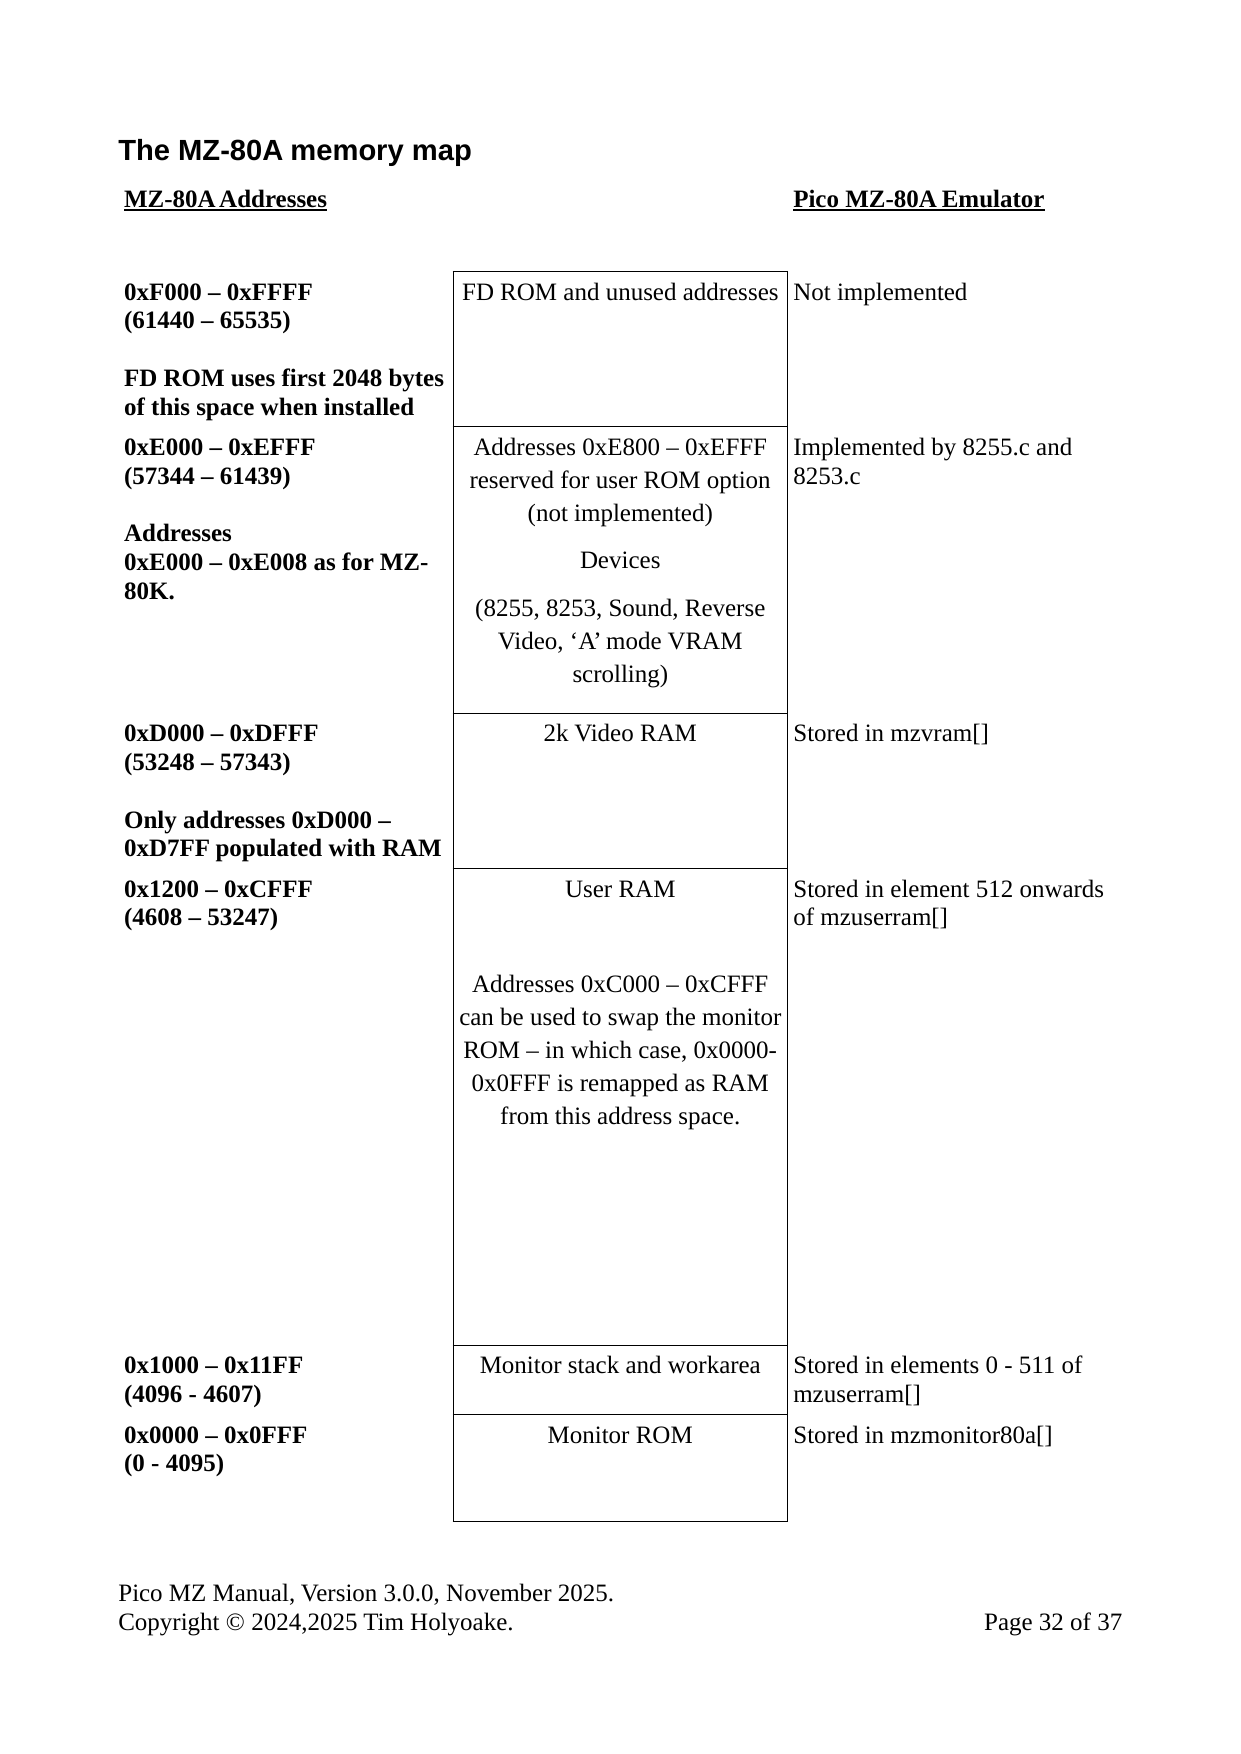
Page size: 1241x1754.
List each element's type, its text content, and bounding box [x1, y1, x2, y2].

table_cell Stored in mzvram[] [788, 713, 1122, 868]
table_cell 0xE000 – 0xEFFF (57344 – 61439) Addresses 0xE000 – 0xE008 as for MZ-80K. [118, 426, 453, 713]
table_cell User RAM Addresses 0xC000 – 0xCFFF can be used to swap the monitor ROM – in which case, 0x0000-0x0FFF is remapped as RAM from this address space. [454, 869, 787, 1345]
table_cell 0x1200 – 0xCFFF (4608 – 53247) [118, 868, 453, 1345]
table_cell 0x0000 – 0x0FFF (0 - 4095) [118, 1414, 453, 1521]
table_cell Addresses 0xE800 – 0xEFFF reserved for user ROM option (not implemented) Devices (8255, 8253, Sound, Reverse Video, ‘A’ mode VRAM scrolling) [454, 427, 787, 713]
table_header MZ-80A Addresses [118, 179, 453, 271]
table_cell Not implemented [788, 271, 1122, 426]
table_cell FD ROM and unused addresses [454, 272, 787, 426]
table_cell Implemented by 8255.c and 8253.c [788, 426, 1122, 713]
table_cell Stored in mzmonitor80a[] [788, 1414, 1122, 1521]
table_cell 2k Video RAM [454, 714, 787, 868]
table_cell Monitor stack and workarea [454, 1346, 787, 1414]
table_cell Stored in element 512 onwards of mzuserram[] [788, 868, 1122, 1345]
table_cell Stored in elements 0 - 511 of mzuserram[] [788, 1345, 1122, 1414]
table_header [453, 179, 787, 271]
table_cell Monitor ROM [454, 1415, 787, 1521]
subtitle The MZ-80A memory map [118, 133, 1122, 166]
table_cell 0xD000 – 0xDFFF (53248 – 57343) Only addresses 0xD000 – 0xD7FF populated with RAM [118, 713, 453, 868]
table_cell 0x1000 – 0x11FF (4096 - 4607) [118, 1345, 453, 1414]
table_header Pico MZ-80A Emulator [788, 179, 1122, 271]
table_cell 0xF000 – 0xFFFF (61440 – 65535) FD ROM uses first 2048 bytes of this space when installed [118, 271, 453, 426]
